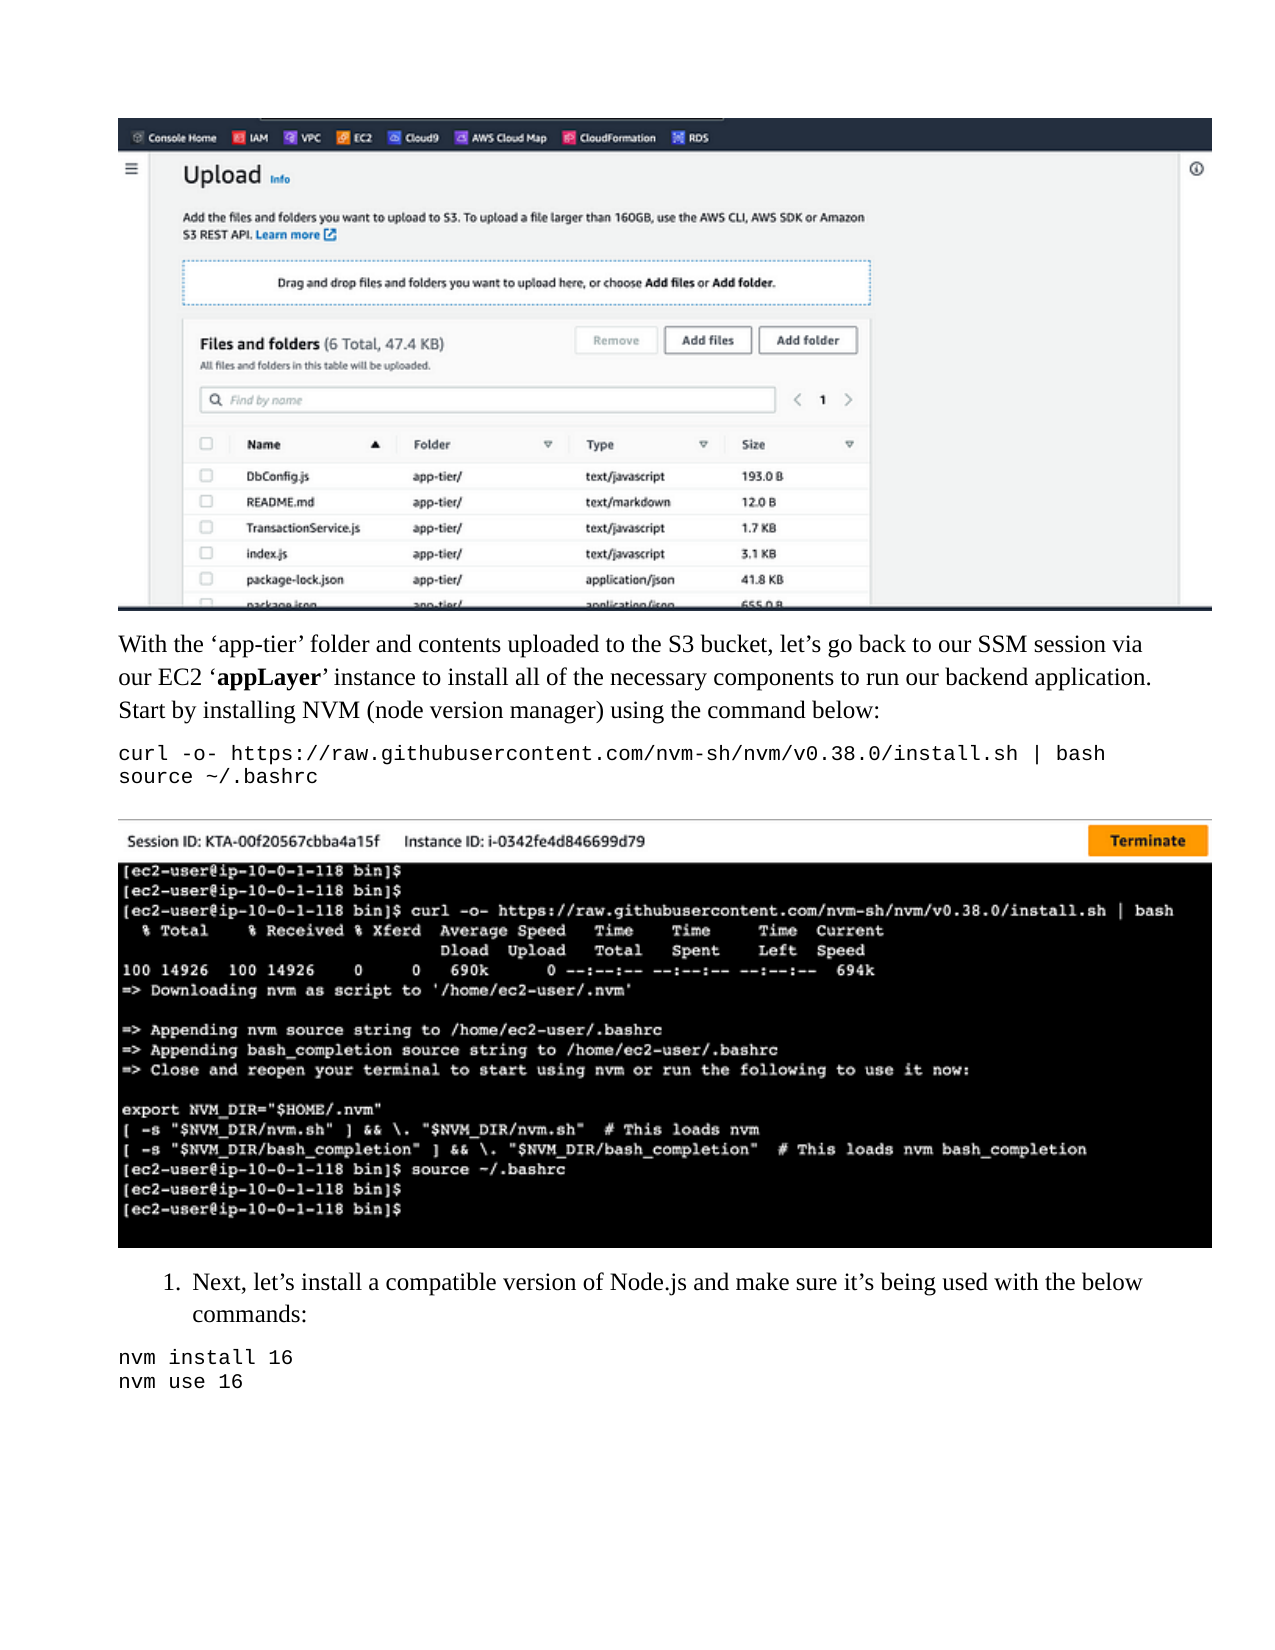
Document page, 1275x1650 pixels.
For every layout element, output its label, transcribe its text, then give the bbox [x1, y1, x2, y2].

picture [118, 819, 1212, 1248]
picture [118, 118, 1212, 611]
text With the ‘app-tier’ folder and contents uploaded to the S3 bucket, let’s go back to our SSM session via our EC2 ‘appLayer’ instance to install all of the necessary components to run our backend application. Start by installing NVM (node version manager) using the command below: [118, 629, 1157, 724]
text curl -o- https://raw.githubusercontent.com/nvm-sh/nvm/v0.38.0/install.sh | bash [118, 743, 1157, 766]
text source ~/.bashrc [118, 766, 1157, 790]
text nvm install 16 [118, 1347, 1157, 1371]
text nvm use 16 [118, 1371, 1157, 1394]
list Next, let’s install a compatible version of Node.js and make sure it’s being used with the below commands: [162, 1267, 1157, 1328]
